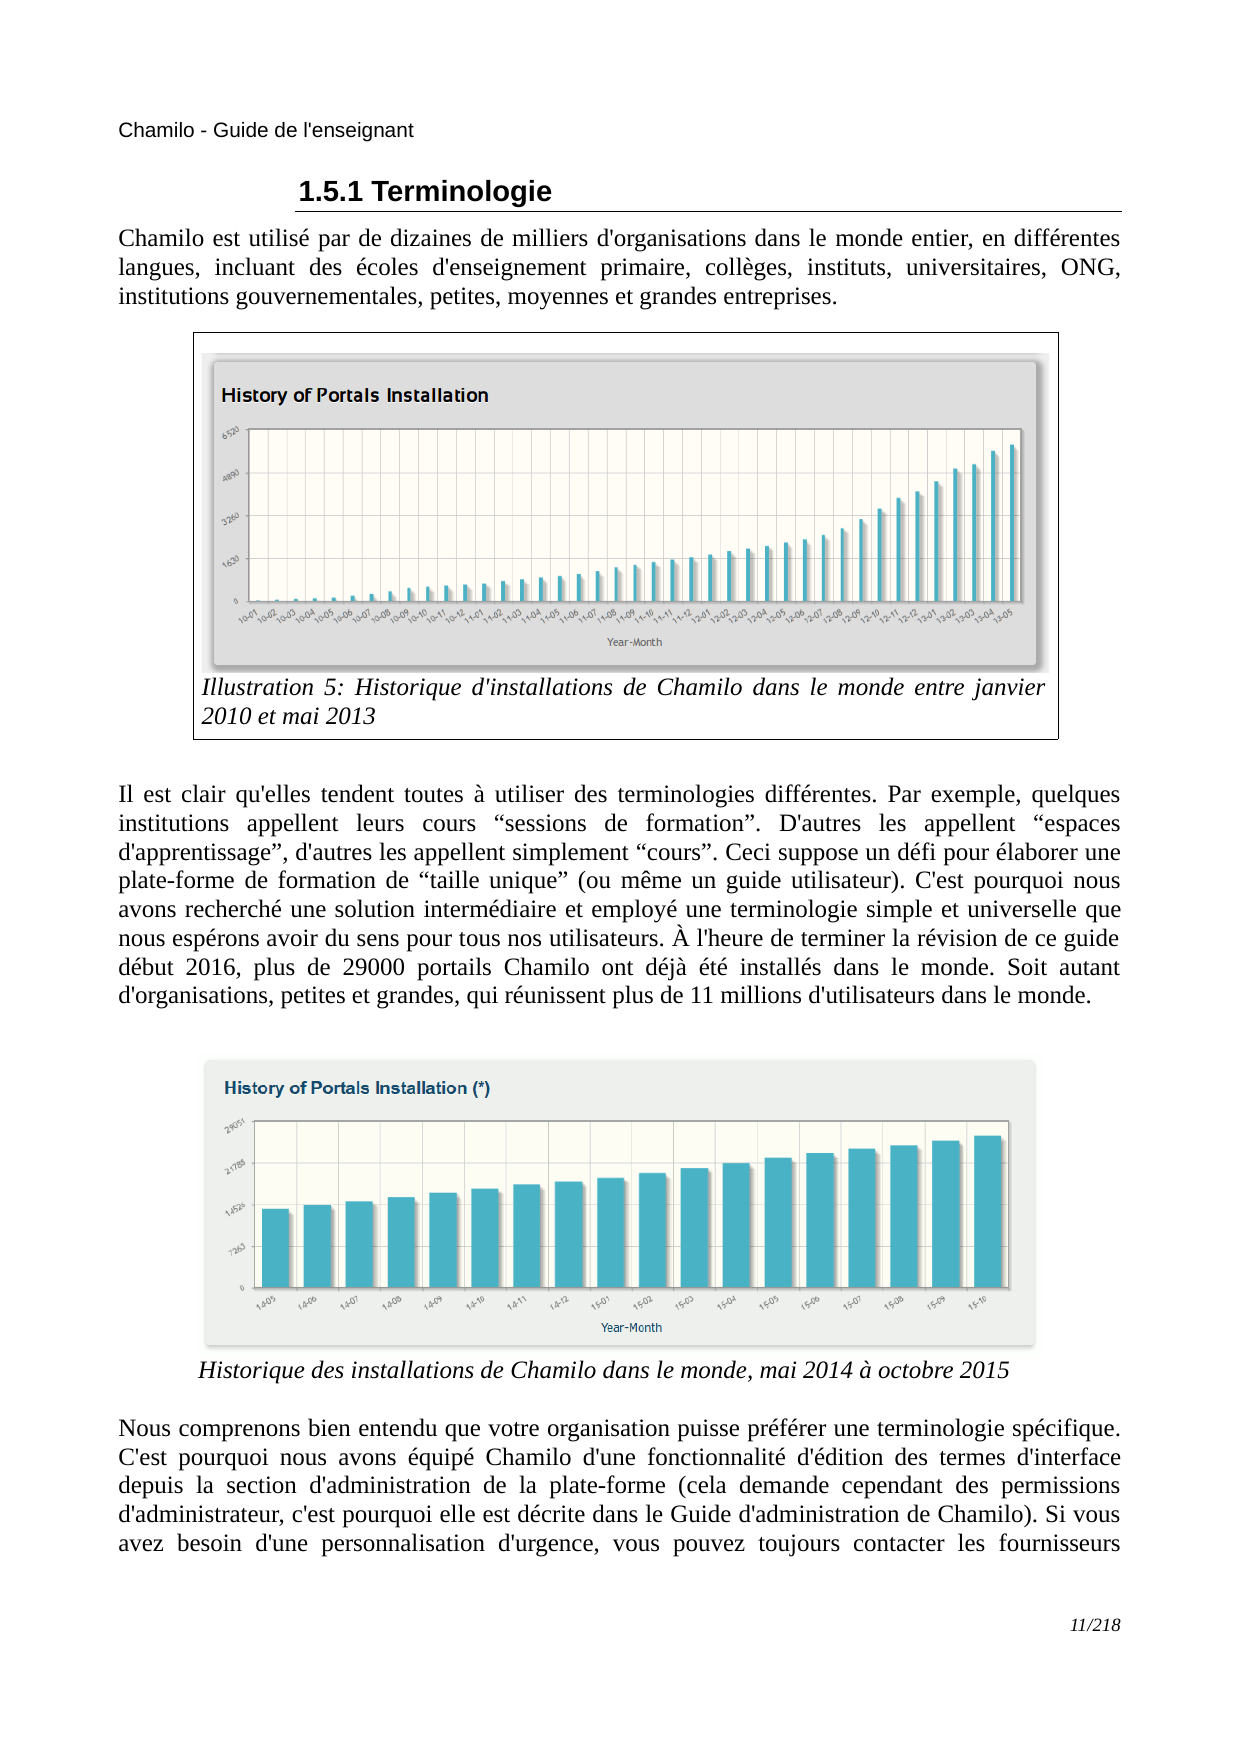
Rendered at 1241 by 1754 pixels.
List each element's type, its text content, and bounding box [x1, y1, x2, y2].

text Il est clair qu'elles tendent toutes à utiliser des terminologies différentes. Par exemple, quelques institutions appellent leurs cours “sessions de formation”. D'autres les appellent “espaces d'apprentissage”, d'autres les appellent simplement “cours”. Ceci suppose un défi pour élaborer une plate-forme de formation de “taille unique” (ou même un guide utilisateur). C'est pourquoi nous avons recherché une solution intermédiaire et employé une terminologie simple et universelle que nous espérons avoir du sens pour tous nos utilisateurs. À l'heure de terminer la révision de ce guide début 2016, plus de 29000 portails Chamilo ont déjà été installés dans le monde. Soit autant d'organisations, petites et grandes, qui réunissent plus de 11 millions d'utilisateurs dans le monde. [118, 779, 1122, 1009]
subtitle Terminologie [295, 172, 1122, 211]
text Illustration 5: Historique d'installations de Chamilo dans le monde entre janvier 2010 et mai 2013 [201, 673, 1049, 730]
picture [201, 353, 1050, 673]
text Historique des installations de Chamilo dans le monde, mai 2014 à octobre 2015 [198, 1356, 1042, 1384]
text Nous comprenons bien entendu que votre organisation puisse préférer une terminologie spécifique. C'est pourquoi nous avons équipé Chamilo d'une fonctionnalité d'édition des termes d'interface depuis la section d'administration de la plate-forme (cela demande cependant des permissions d'administrateur, c'est pourquoi elle est décrite dans le Guide d'administration de Chamilo). Si vous avez besoin d'une personnalisation d'urgence, vous pouvez toujours contacter les fournisseurs [118, 1413, 1122, 1557]
text Chamilo est utilisé par de dizaines de milliers d'organisations dans le monde entier, en différentes langues, incluant des écoles d'enseignement primaire, collèges, instituts, universitaires, ONG, institutions gouvernementales, petites, moyennes et grandes entreprises. [118, 223, 1122, 310]
picture [197, 1053, 1043, 1356]
